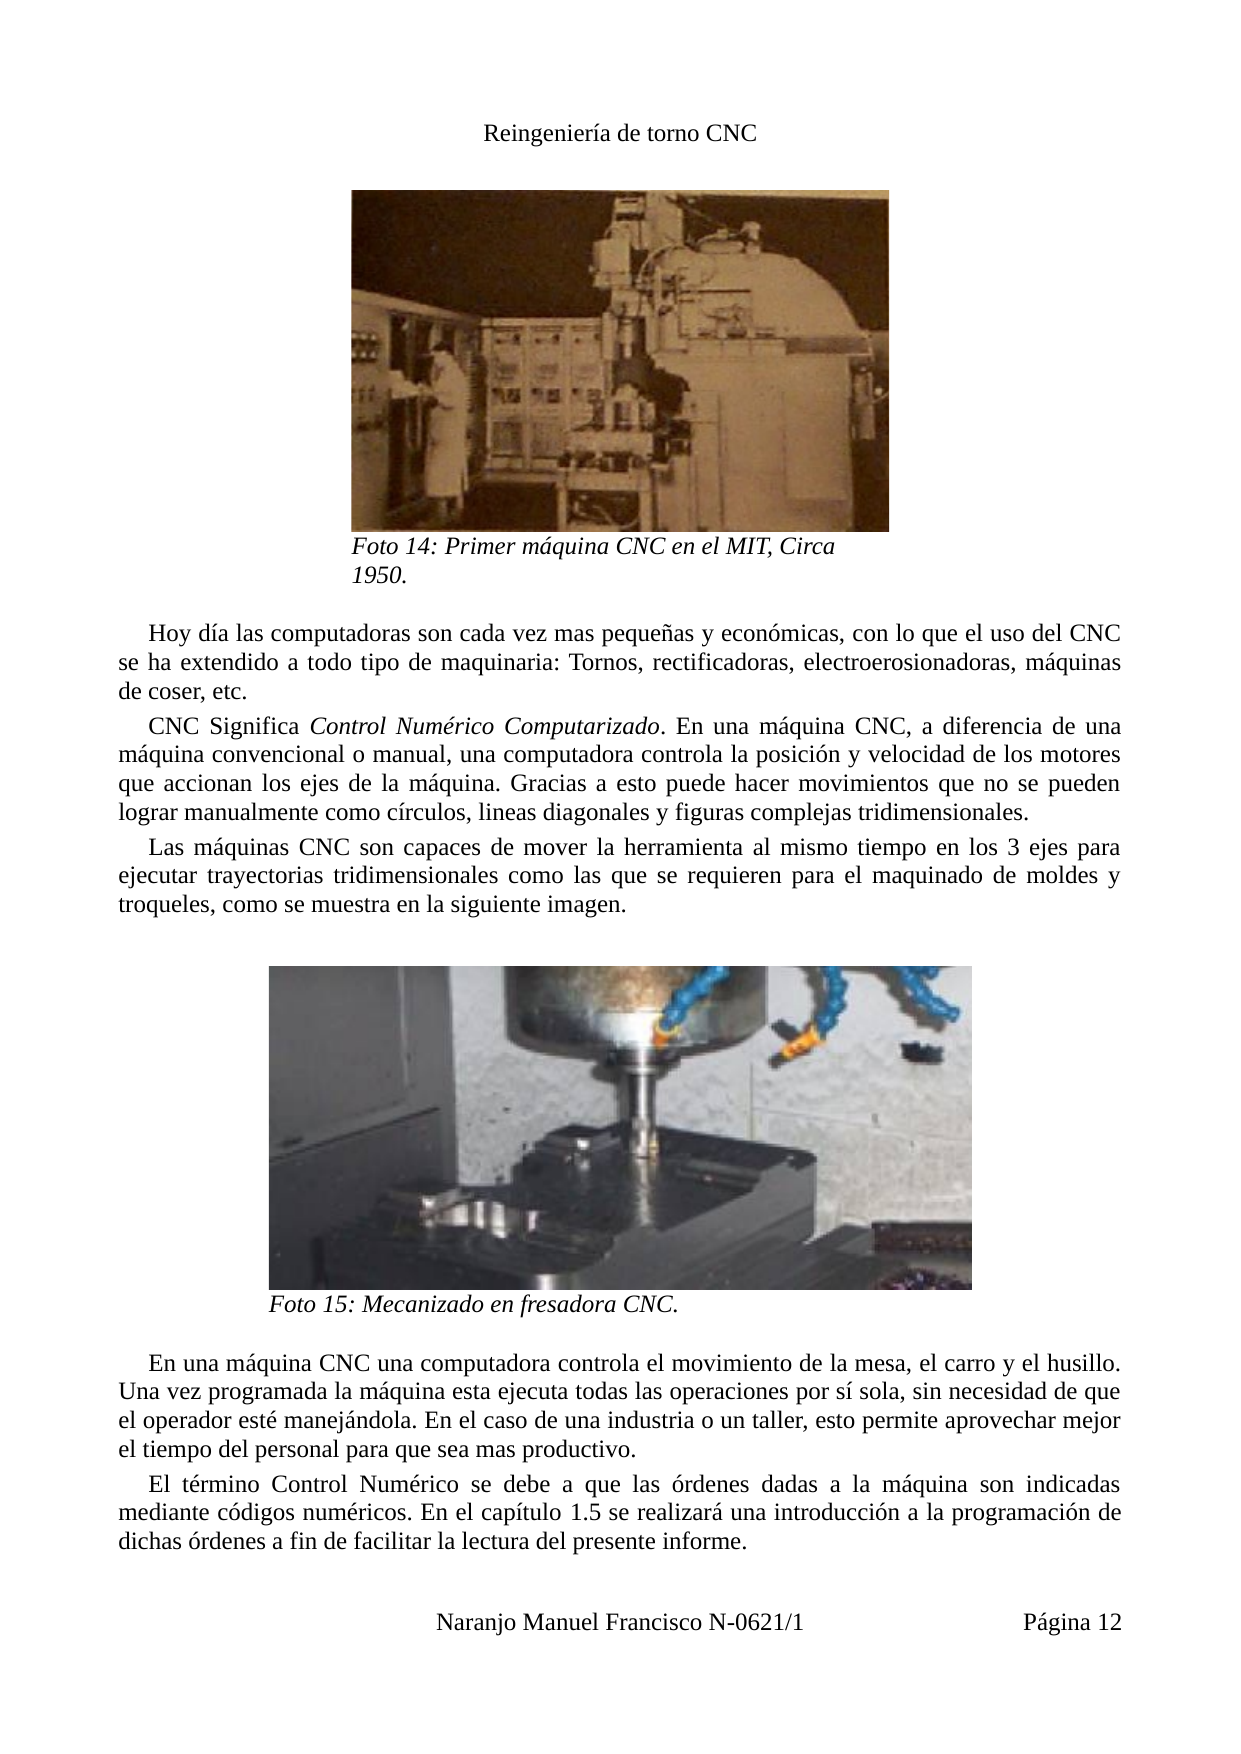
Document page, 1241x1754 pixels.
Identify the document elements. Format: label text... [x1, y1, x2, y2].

text CNC Significa Control Numérico Computarizado. En una máquina CNC, a diferencia de una máquina convencional o manual, una computadora controla la posición y velocidad de los motores que accionan los ejes de la máquina. Gracias a esto puede hacer movimientos que no se pueden lograr manualmente como círculos, lineas diagonales y figuras complejas tridimensionales. [118, 711, 1122, 826]
text Hoy día las computadoras son cada vez mas pequeñas y económicas, con lo que el uso del CNC se ha extendido a todo tipo de maquinaria: Tornos, rectificadoras, electroerosionadoras, máquinas de coser, etc. [118, 618, 1122, 705]
text En una máquina CNC una computadora controla el movimiento de la mesa, el carro y el husillo. Una vez programada la máquina esta ejecuta todas las operaciones por sí sola, sin necesidad de que el operador esté manejándola. En el caso de una industria o un taller, esto permite aprovechar mejor el tiempo del personal para que sea mas productivo. [118, 1348, 1122, 1463]
text El término Control Numérico se debe a que las órdenes dadas a la máquina son indicadas mediante códigos numéricos. En el capítulo 1.5 se realizará una introducción a la programación de dichas órdenes a fin de facilitar la lectura del presente informe. [118, 1469, 1122, 1555]
text Foto 15: Mecanizado en fresadora CNC. [269, 1290, 972, 1318]
picture [268, 966, 972, 1290]
picture [351, 190, 890, 532]
text Foto 14: Primer máquina CNC en el MIT, Circa 1950. [351, 532, 889, 589]
text Las máquinas CNC son capaces de mover la herramienta al mismo tiempo en los 3 ejes para ejecutar trayectorias tridimensionales como las que se requieren para el maquinado de moldes y troqueles, como se muestra en la siguiente imagen. [118, 832, 1122, 918]
